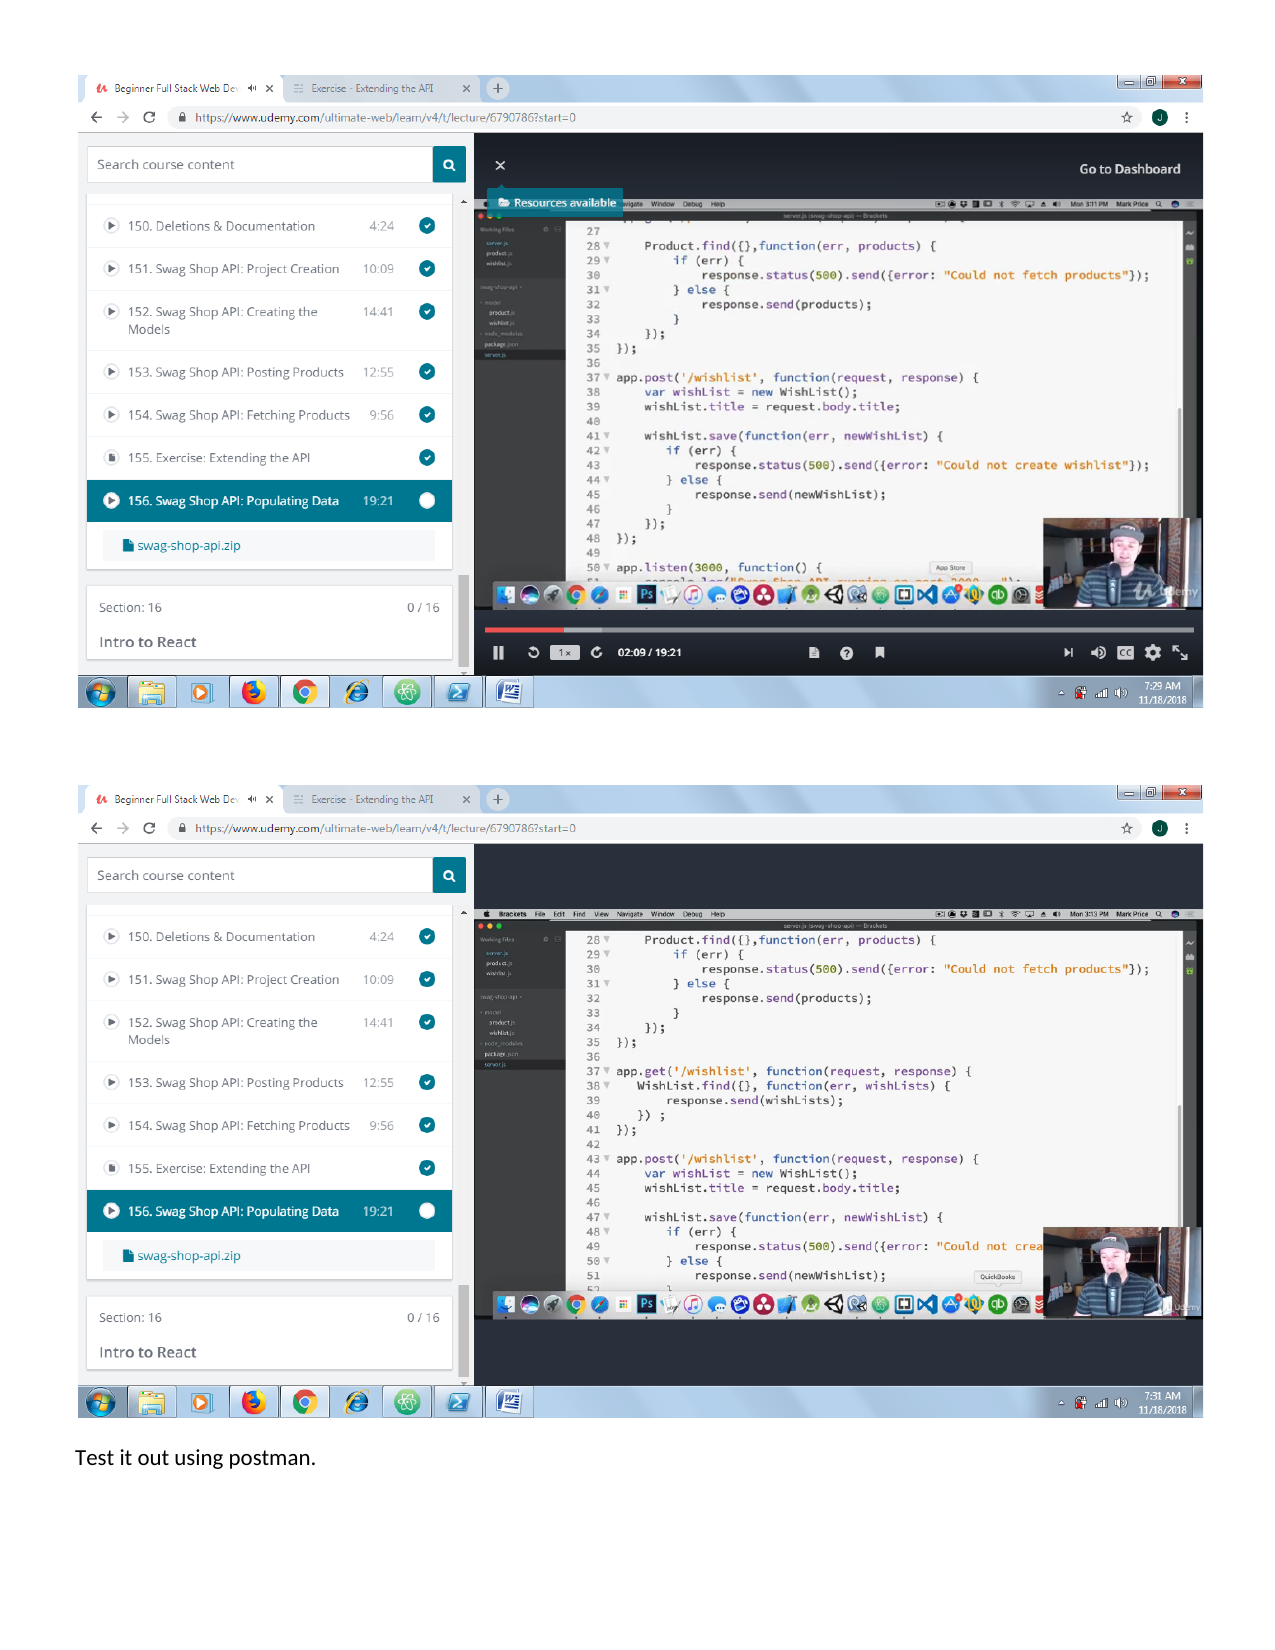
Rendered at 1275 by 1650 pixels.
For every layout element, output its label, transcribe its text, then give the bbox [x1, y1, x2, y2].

text Test it out using postman. [75, 1443, 1200, 1471]
picture [78, 785, 1204, 1418]
picture [78, 75, 1204, 708]
